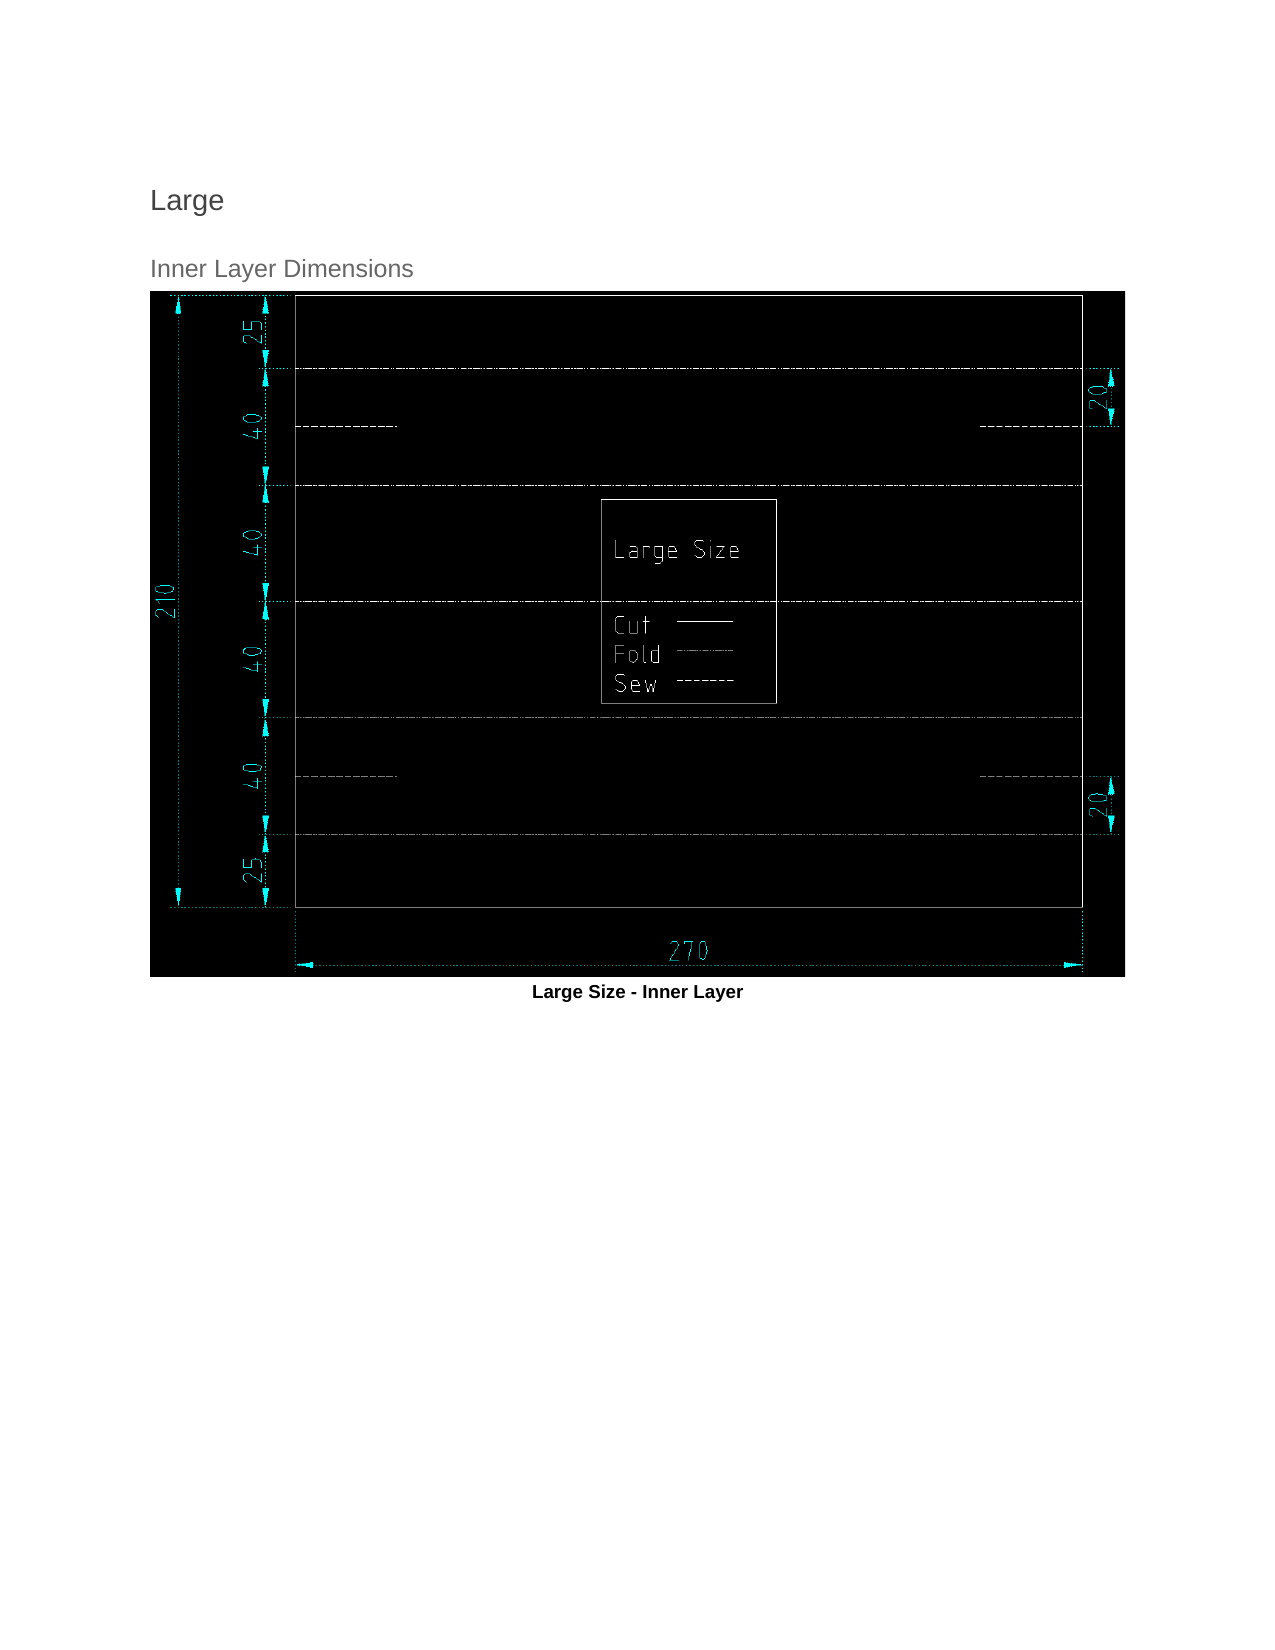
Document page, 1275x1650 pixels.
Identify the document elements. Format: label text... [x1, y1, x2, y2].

subtitle Inner Layer Dimensions [150, 254, 1125, 283]
subtitle Large [150, 183, 1125, 217]
text Large Size - Inner Layer [150, 981, 1125, 1002]
